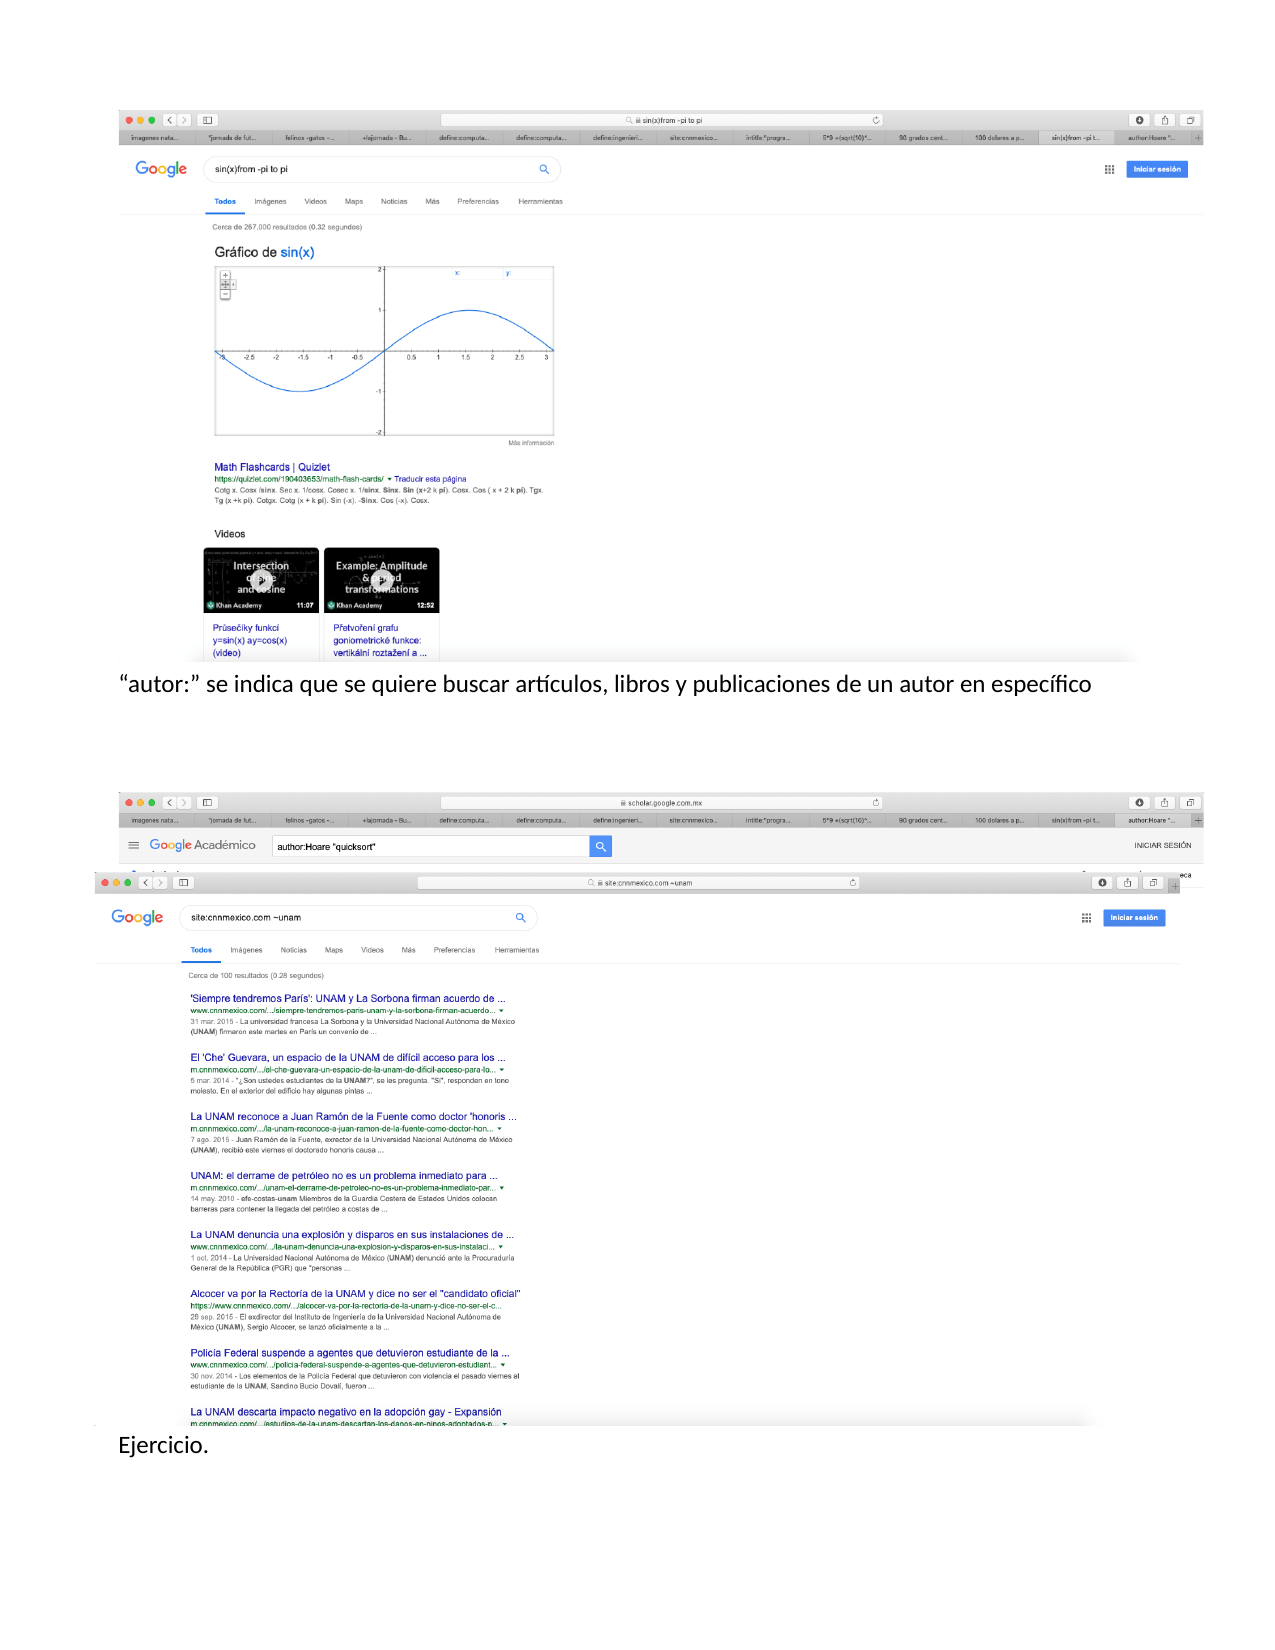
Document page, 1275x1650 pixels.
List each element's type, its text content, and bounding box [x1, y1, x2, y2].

text “autor:” se indica que se quiere buscar artículos, libros y publicaciones de un autor en específico [118, 241, 1205, 698]
text Ejercicio. [118, 819, 1205, 1459]
